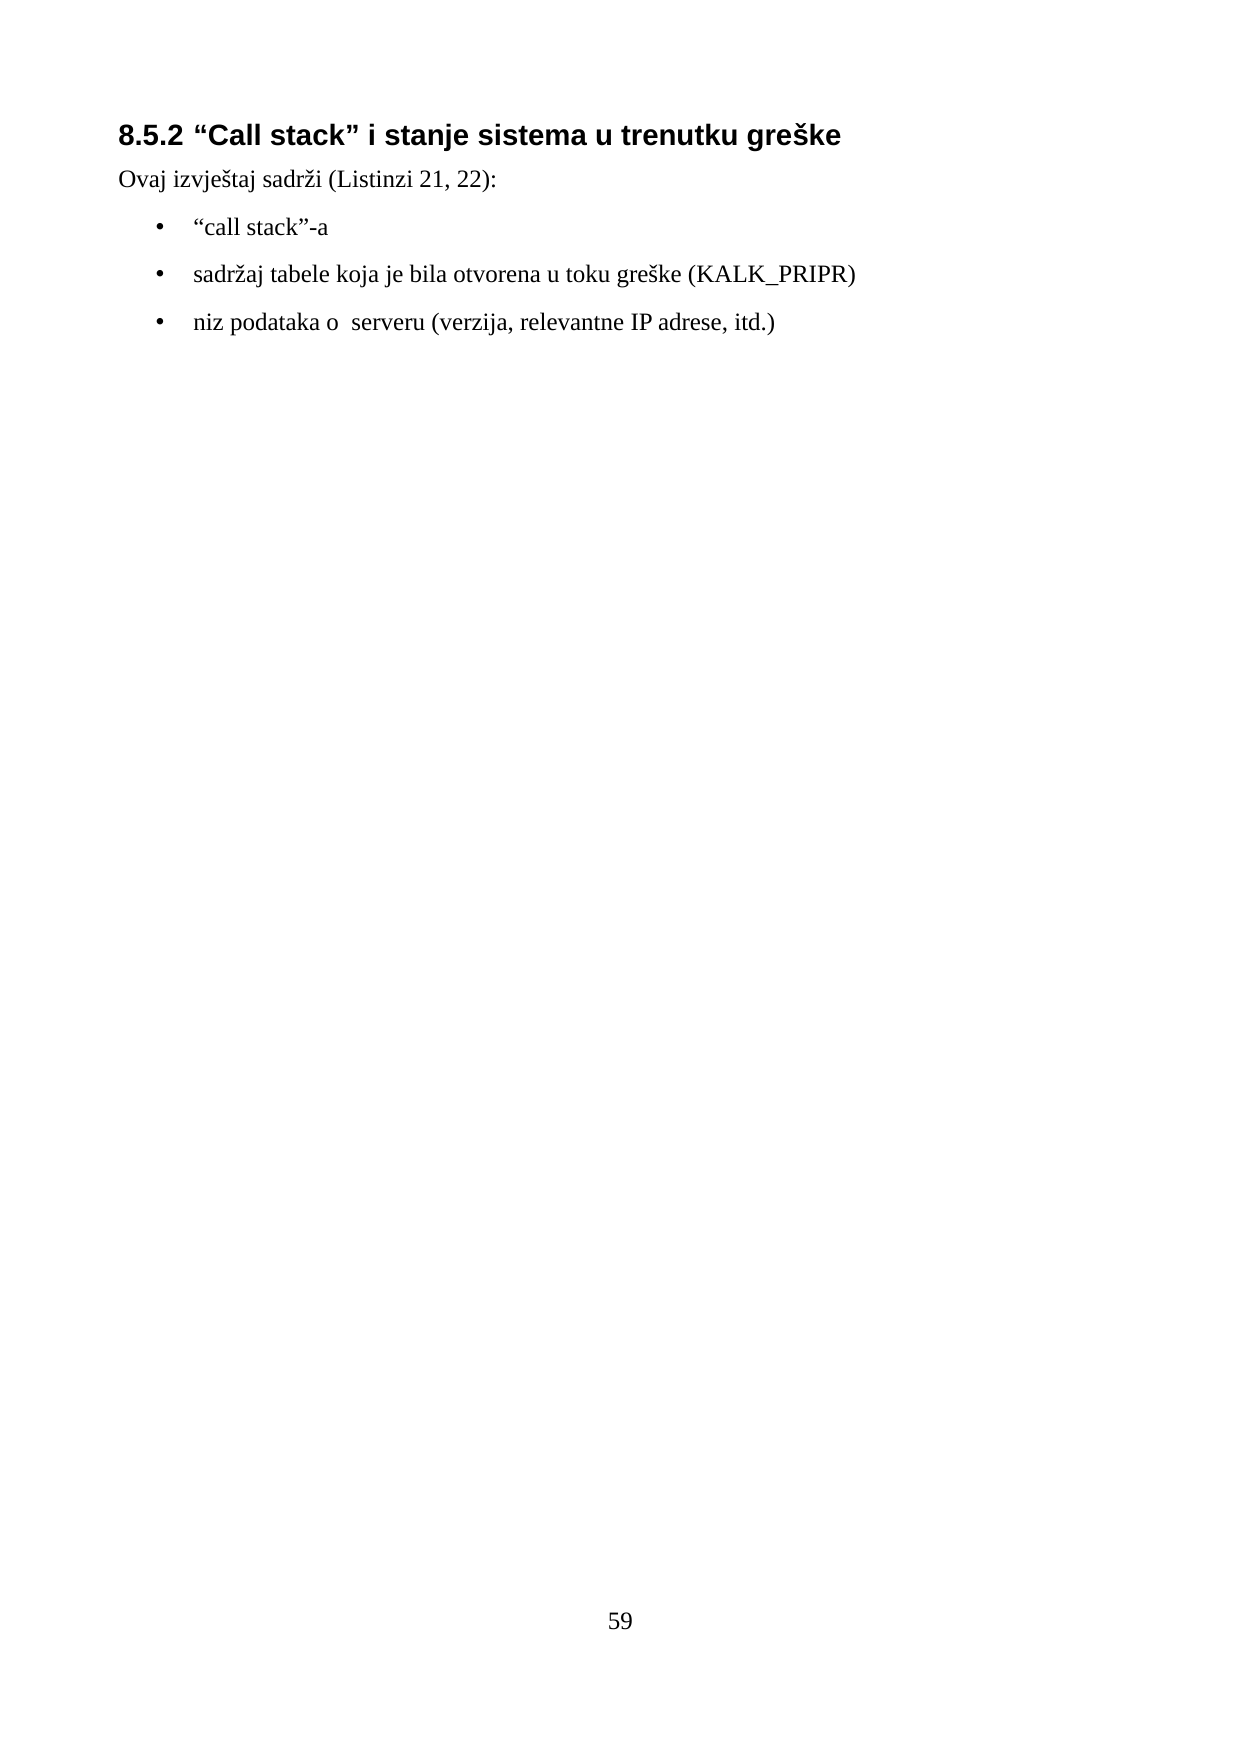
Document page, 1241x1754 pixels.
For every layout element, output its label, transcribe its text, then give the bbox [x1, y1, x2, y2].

list niz podataka o serveru (verzija, relevantne IP adrese, itd.) [156, 307, 1122, 336]
subtitle “Call stack” i stanje sistema u trenutku greške [118, 118, 1122, 152]
list sadržaj tabele koja je bila otvorena u toku greške (KALK_PRIPR) [156, 259, 1122, 288]
list “call stack”-a [156, 212, 1122, 241]
text Ovaj izvještaj sadrži (Listinzi 21, 22): [118, 164, 1122, 193]
